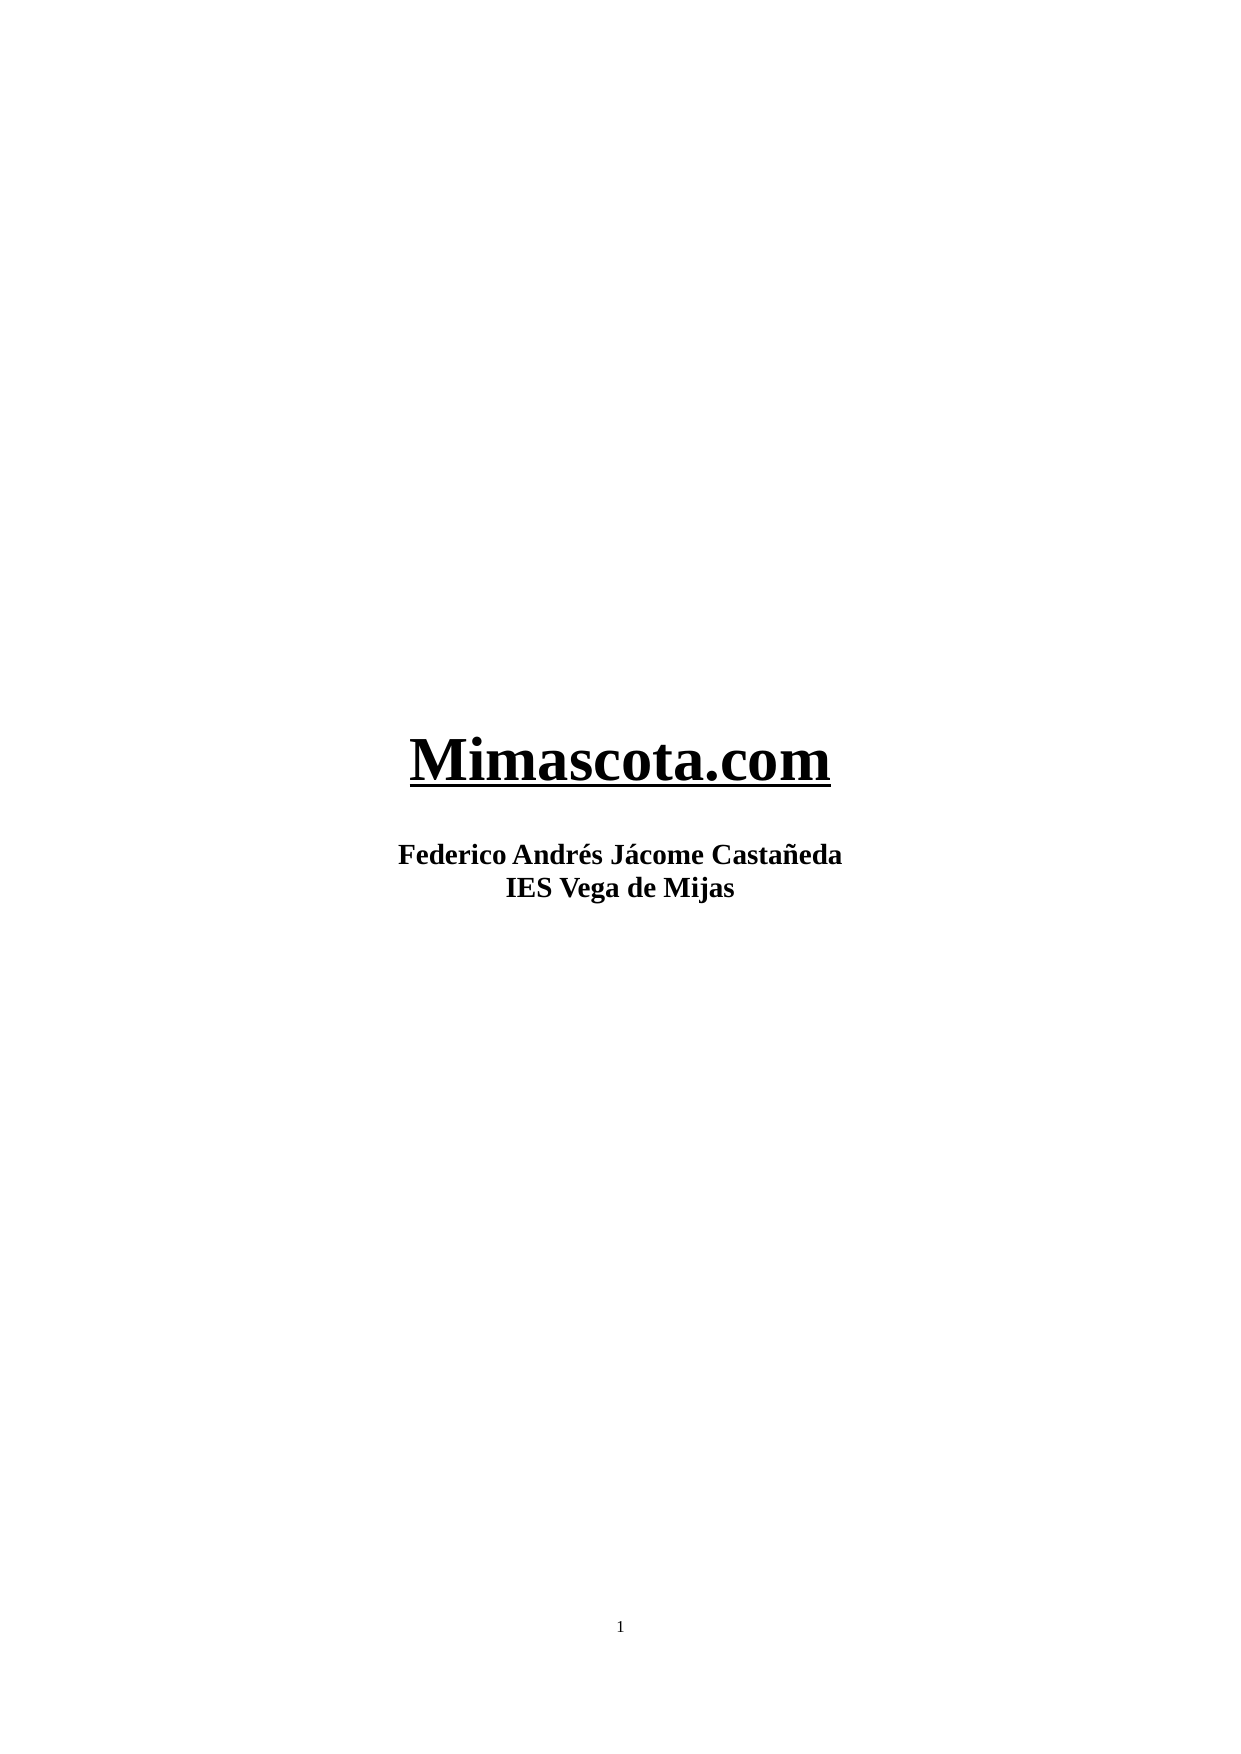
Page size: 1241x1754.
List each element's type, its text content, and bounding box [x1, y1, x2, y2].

text Mimascota.com [118, 722, 1122, 794]
text Federico Andrés Jácome Castañeda [118, 837, 1122, 871]
text IES Vega de Mijas [118, 871, 1122, 904]
